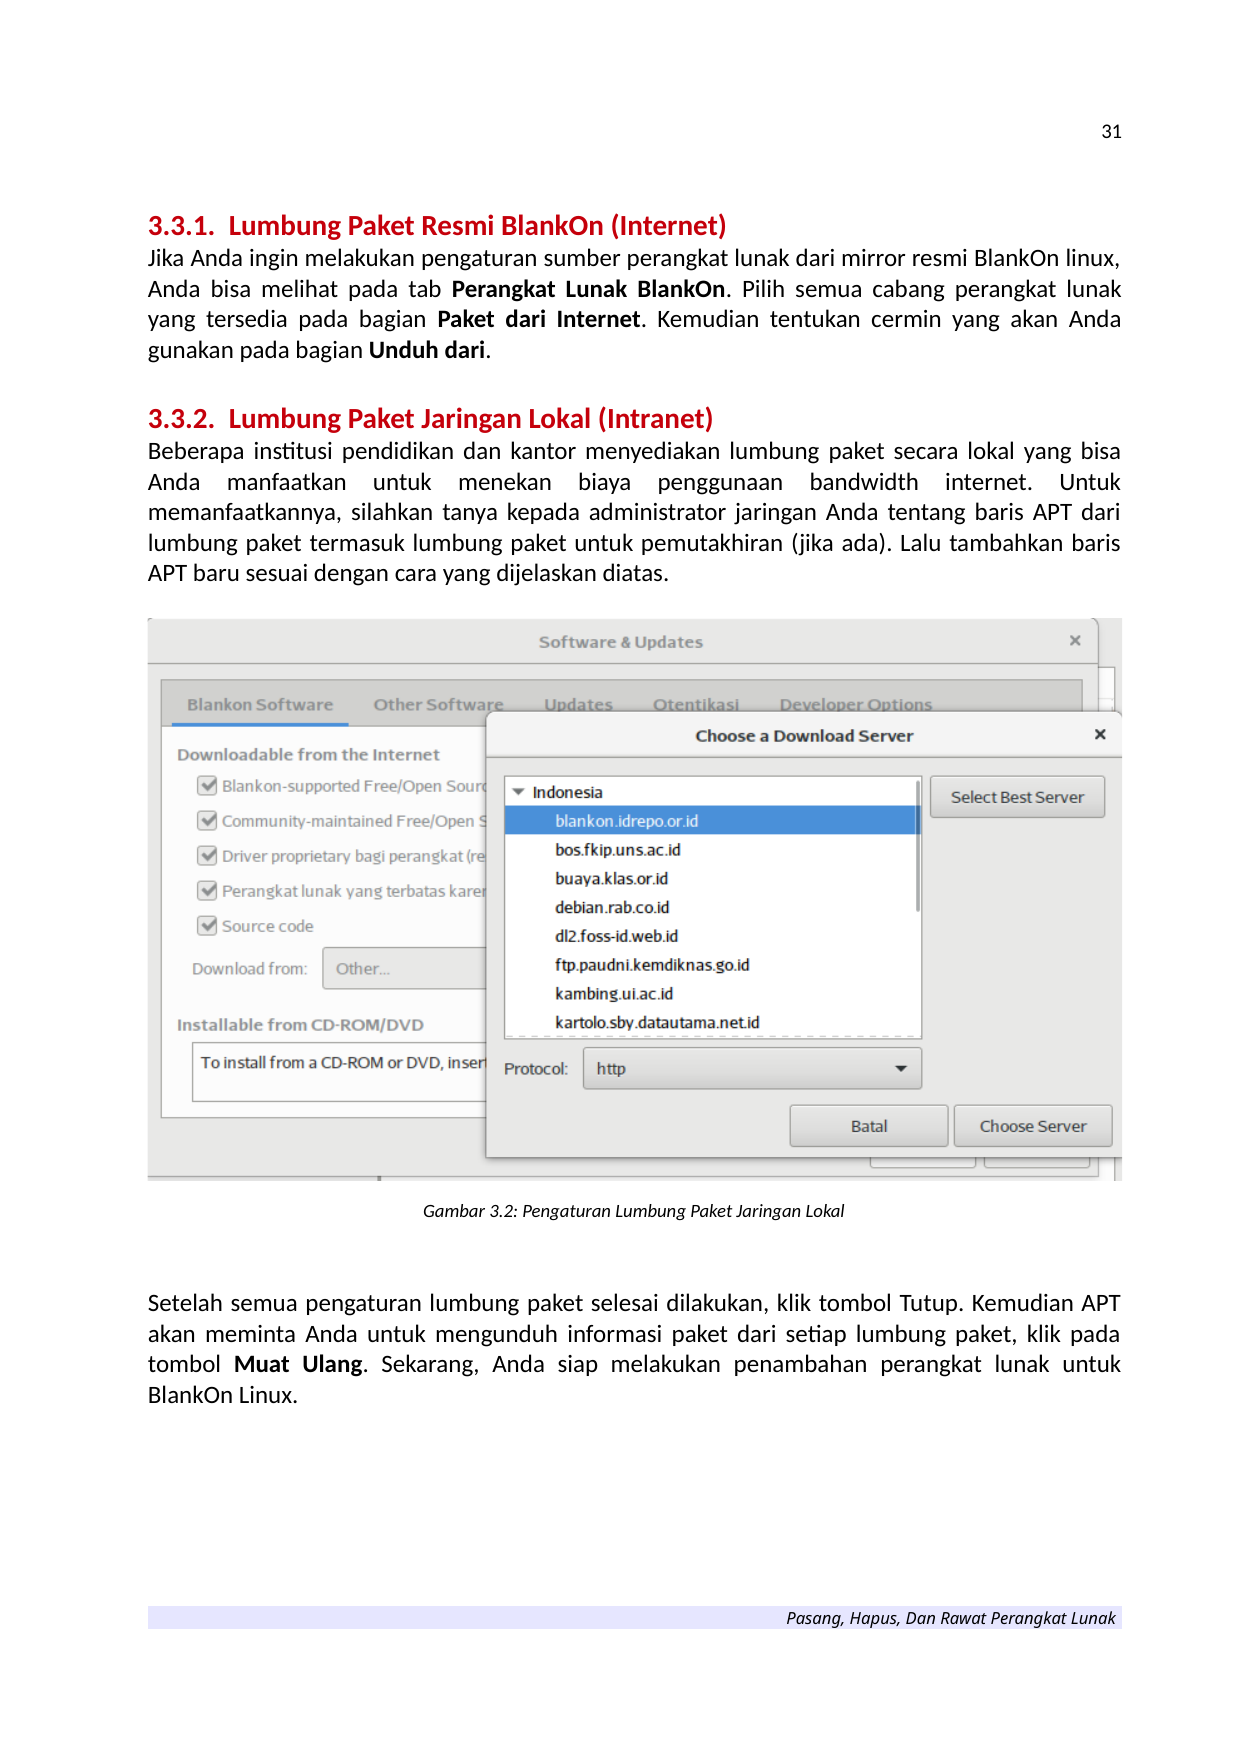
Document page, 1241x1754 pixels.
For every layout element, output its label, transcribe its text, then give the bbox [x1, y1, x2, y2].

text Gambar 3.2: Pengaturan Lumbung Paket Jaringan Lokal [148, 1181, 1122, 1222]
text Setelah semua pengaturan lumbung paket selesai dilakukan, klik tombol Tutup. Kemudian APT akan meminta Anda untuk mengunduh informasi paket dari setiap lumbung paket, klik pada tombol Muat Ulang. Sekarang, Anda siap melakukan penambahan perangkat lunak untuk BlankOn Linux. [148, 1288, 1122, 1410]
subtitle Lumbung Paket Resmi BlankOn (Internet) [148, 207, 1122, 242]
picture [147, 618, 1123, 1181]
subtitle Lumbung Paket Jaringan Lokal (Intranet) [148, 400, 1122, 435]
text Beberapa institusi pendidikan dan kantor menyediakan lumbung paket secara lokal yang bisa Anda manfaatkan untuk menekan biaya penggunaan bandwidth internet. Untuk memanfaatkannya, silahkan tanya kepada administrator jaringan Anda tentang baris APT dari lumbung paket termasuk lumbung paket untuk pemutakhiran (jika ada). Lalu tambahkan baris APT baru sesuai dengan cara yang dijelaskan diatas. [148, 435, 1122, 588]
text Jika Anda ingin melakukan pengaturan sumber perangkat lunak dari mirror resmi BlankOn linux, Anda bisa melihat pada tab Perangkat Lunak BlankOn. Pilih semua cabang perangkat lunak yang tersedia pada bagian Paket dari Internet. Kemudian tentukan cermin yang akan Anda gunakan pada bagian Unduh dari. [148, 242, 1122, 364]
